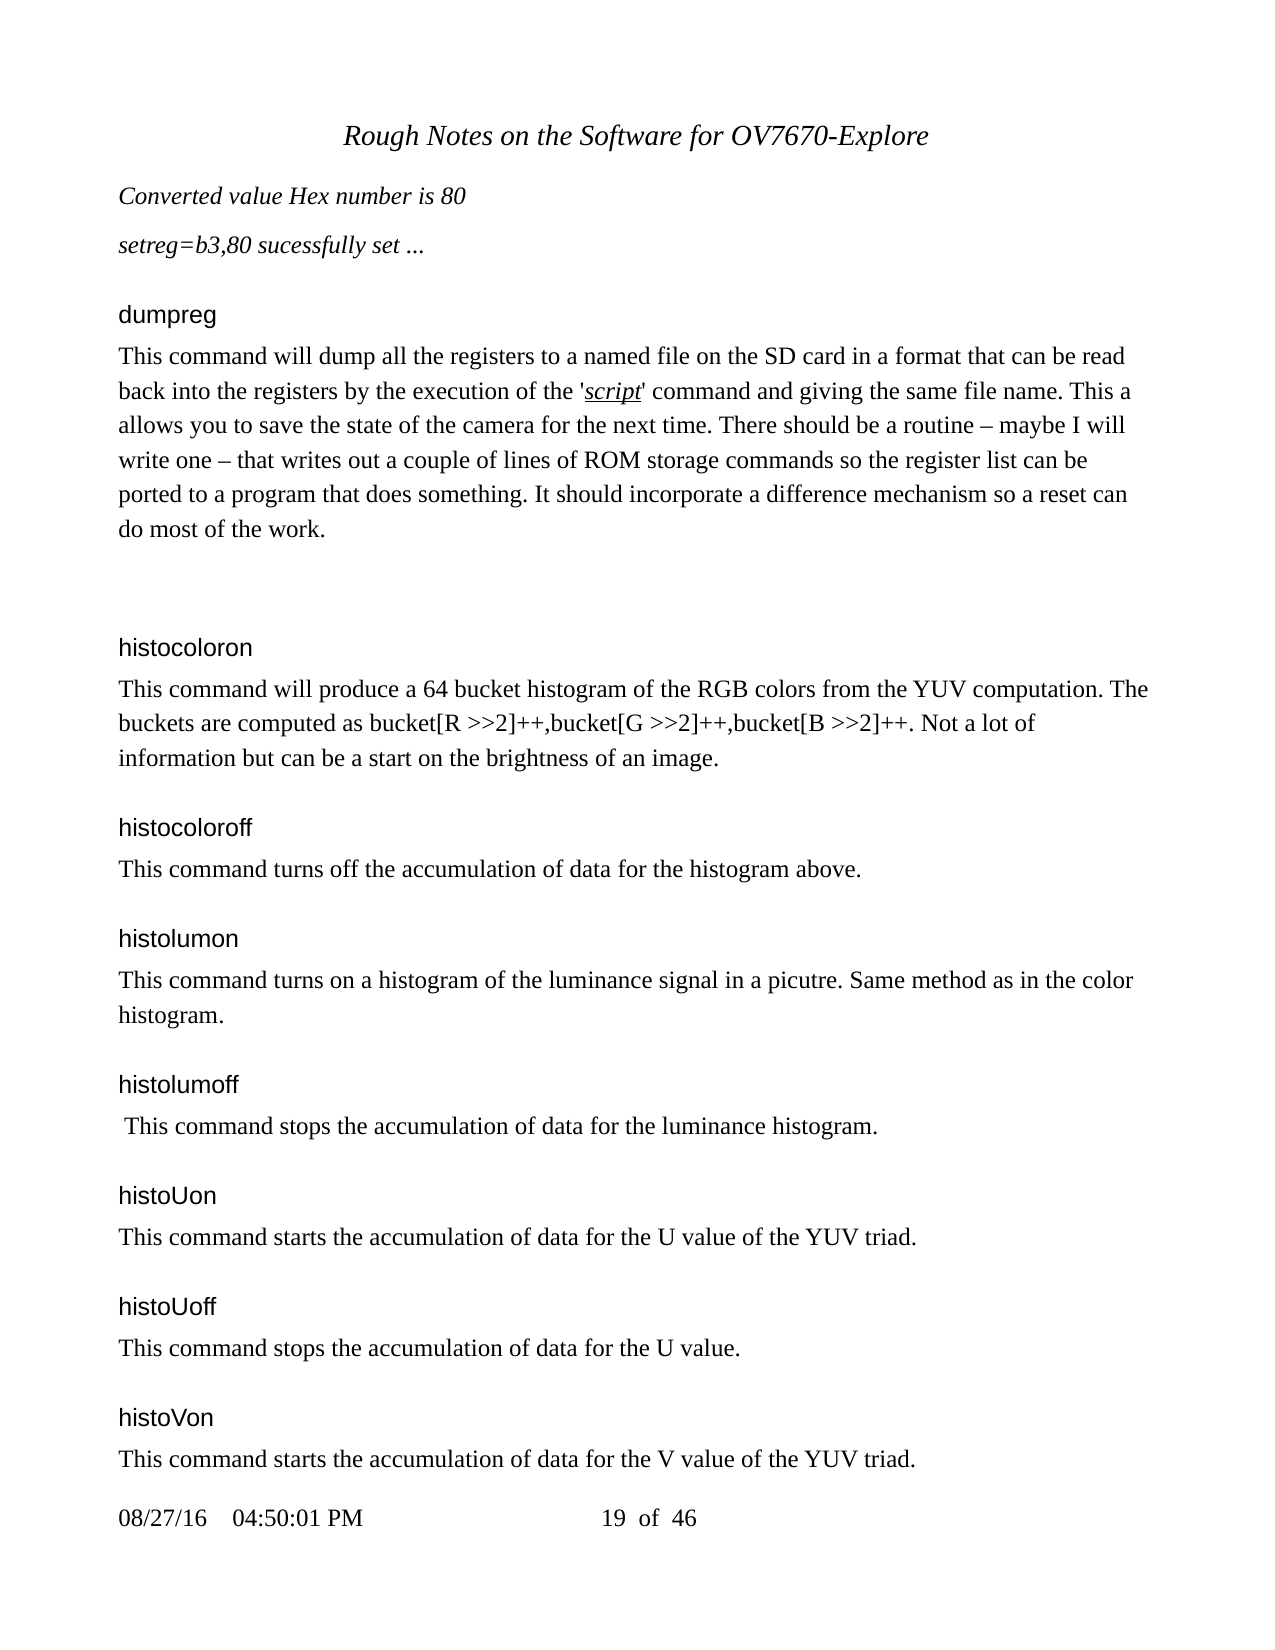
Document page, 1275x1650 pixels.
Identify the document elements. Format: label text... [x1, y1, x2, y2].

subtitle histoVon [118, 1403, 1157, 1432]
subtitle dumpreg [118, 300, 1157, 329]
text This command turns on a histogram of the luminance signal in a picutre. Same method as in the color histogram. [118, 965, 1157, 1028]
text setreg=b3,80 sucessfully set ... [118, 230, 1157, 259]
subtitle histocoloroff [118, 813, 1157, 842]
subtitle histolumoff [118, 1069, 1157, 1098]
subtitle histoUoff [118, 1292, 1157, 1321]
text This command turns off the accumulation of data for the histogram above. [118, 854, 1157, 883]
subtitle histocoloron [118, 633, 1157, 661]
text Converted value Hex number is 80 [118, 181, 1157, 210]
text This command stops the accumulation of data for the U value. [118, 1333, 1157, 1362]
text This command starts the accumulation of data for the U value of the YUV triad. [118, 1222, 1157, 1251]
subtitle histolumon [118, 924, 1157, 953]
text This command will produce a 64 bucket histogram of the RGB colors from the YUV computation. The buckets are computed as bucket[R >>2]++,bucket[G >>2]++,bucket[B >>2]++. Not a lot of information but can be a start on the brightness of an image. [118, 674, 1157, 772]
subtitle histoUon [118, 1181, 1157, 1209]
text This command will dump all the registers to a named file on the SD card in a format that can be read back into the registers by the execution of the 'script' command and giving the same file name. This a allows you to save the state of the camera for the next time. There should be a routine – maybe I will write one – that writes out a couple of lines of ROM storage commands so the register list can be ported to a program that does something. It should incorporate a difference mechanism so a reset can do most of the work. [118, 341, 1157, 542]
text This command stops the accumulation of data for the luminance histogram. [118, 1111, 1157, 1139]
text This command starts the accumulation of data for the V value of the YUV triad. [118, 1444, 1157, 1473]
